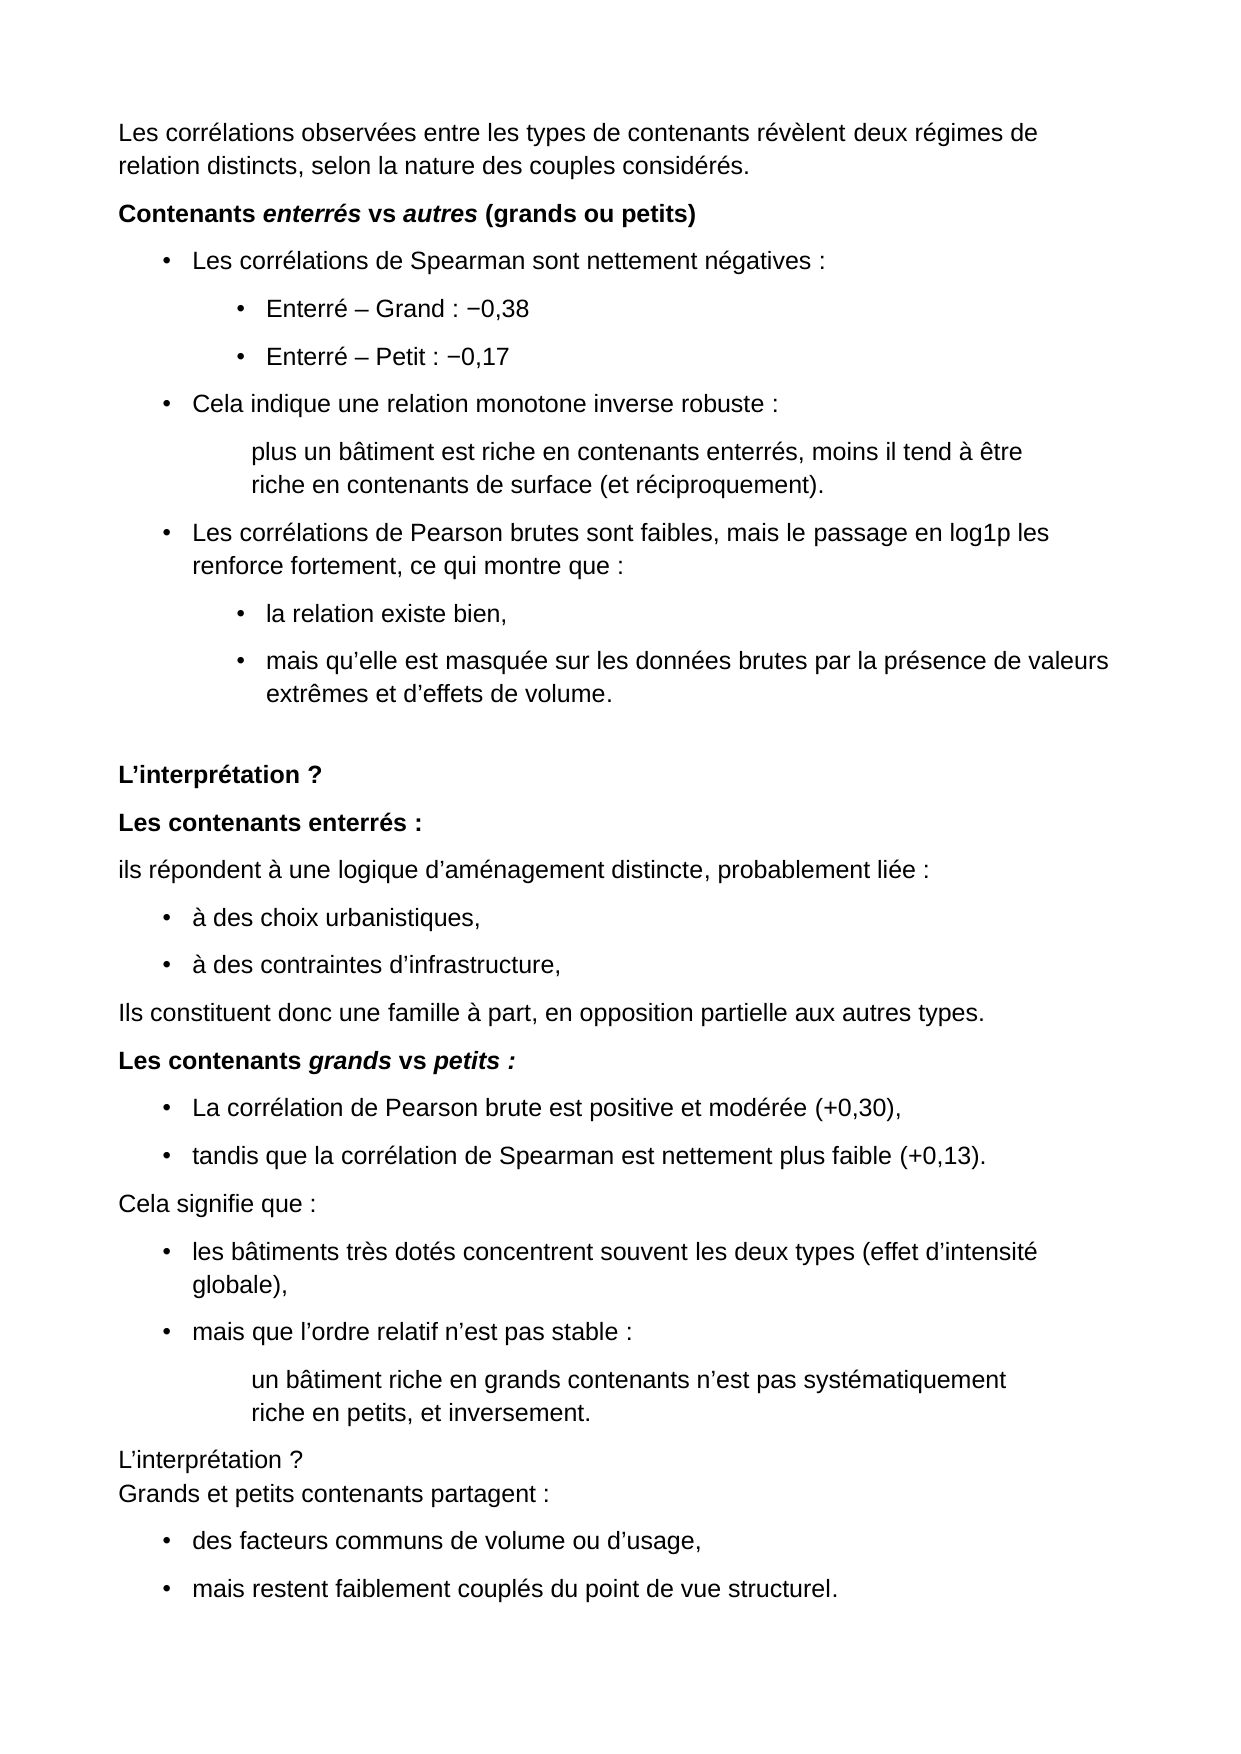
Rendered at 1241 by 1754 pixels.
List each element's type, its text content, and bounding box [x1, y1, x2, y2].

text Cela signifie que : [118, 1189, 1122, 1218]
list mais restent faiblement couplés du point de vue structurel. [162, 1574, 1122, 1603]
text ils répondent à une logique d’aménagement distincte, probablement liée : [118, 855, 1122, 884]
list tandis que la corrélation de Spearman est nettement plus faible (+0,13). [162, 1141, 1122, 1170]
text L’interprétation ? [118, 727, 1122, 789]
subtitle Contenants enterrés vs autres (grands ou petits) [118, 199, 1122, 227]
list mais que l’ordre relatif n’est pas stable : [162, 1317, 1122, 1346]
list Enterré – Grand : −0,38 [236, 294, 1122, 323]
list des facteurs communs de volume ou d’usage, [162, 1526, 1122, 1555]
list à des contraintes d’infrastructure, [162, 951, 1122, 979]
list Enterré – Petit : −0,17 [236, 342, 1122, 371]
text L’interprétation ? Grands et petits contenants partagent : [118, 1446, 1122, 1507]
text Ils constituent donc une famille à part, en opposition partielle aux autres types. [118, 998, 1122, 1027]
text Les corrélations observées entre les types de contenants révèlent deux régimes de relation distincts, selon la nature des couples considérés. [118, 118, 1122, 180]
list la relation existe bien, [236, 598, 1122, 627]
list La corrélation de Pearson brute est positive et modérée (+0,30), [162, 1093, 1122, 1122]
list un bâtiment riche en grands contenants n’est pas systématiquement riche en petits, et inversement. [222, 1365, 1063, 1427]
list Les corrélations de Spearman sont nettement négatives : [162, 246, 1122, 275]
subtitle Les contenants grands vs petits : [118, 1046, 1122, 1074]
list les bâtiments très dotés concentrent souvent les deux types (effet d’intensité globale), [162, 1236, 1122, 1298]
list à des choix urbanistiques, [162, 903, 1122, 932]
list mais qu’elle est masquée sur les données brutes par la présence de valeurs extrêmes et d’effets de volume. [236, 646, 1122, 708]
text Les contenants enterrés : [118, 808, 1122, 836]
list plus un bâtiment est riche en contenants enterrés, moins il tend à être riche en contenants de surface (et réciproquement). [222, 437, 1063, 499]
list Cela indique une relation monotone inverse robuste : [162, 389, 1122, 418]
list Les corrélations de Pearson brutes sont faibles, mais le passage en log1p les renforce fortement, ce qui montre que : [162, 518, 1122, 580]
